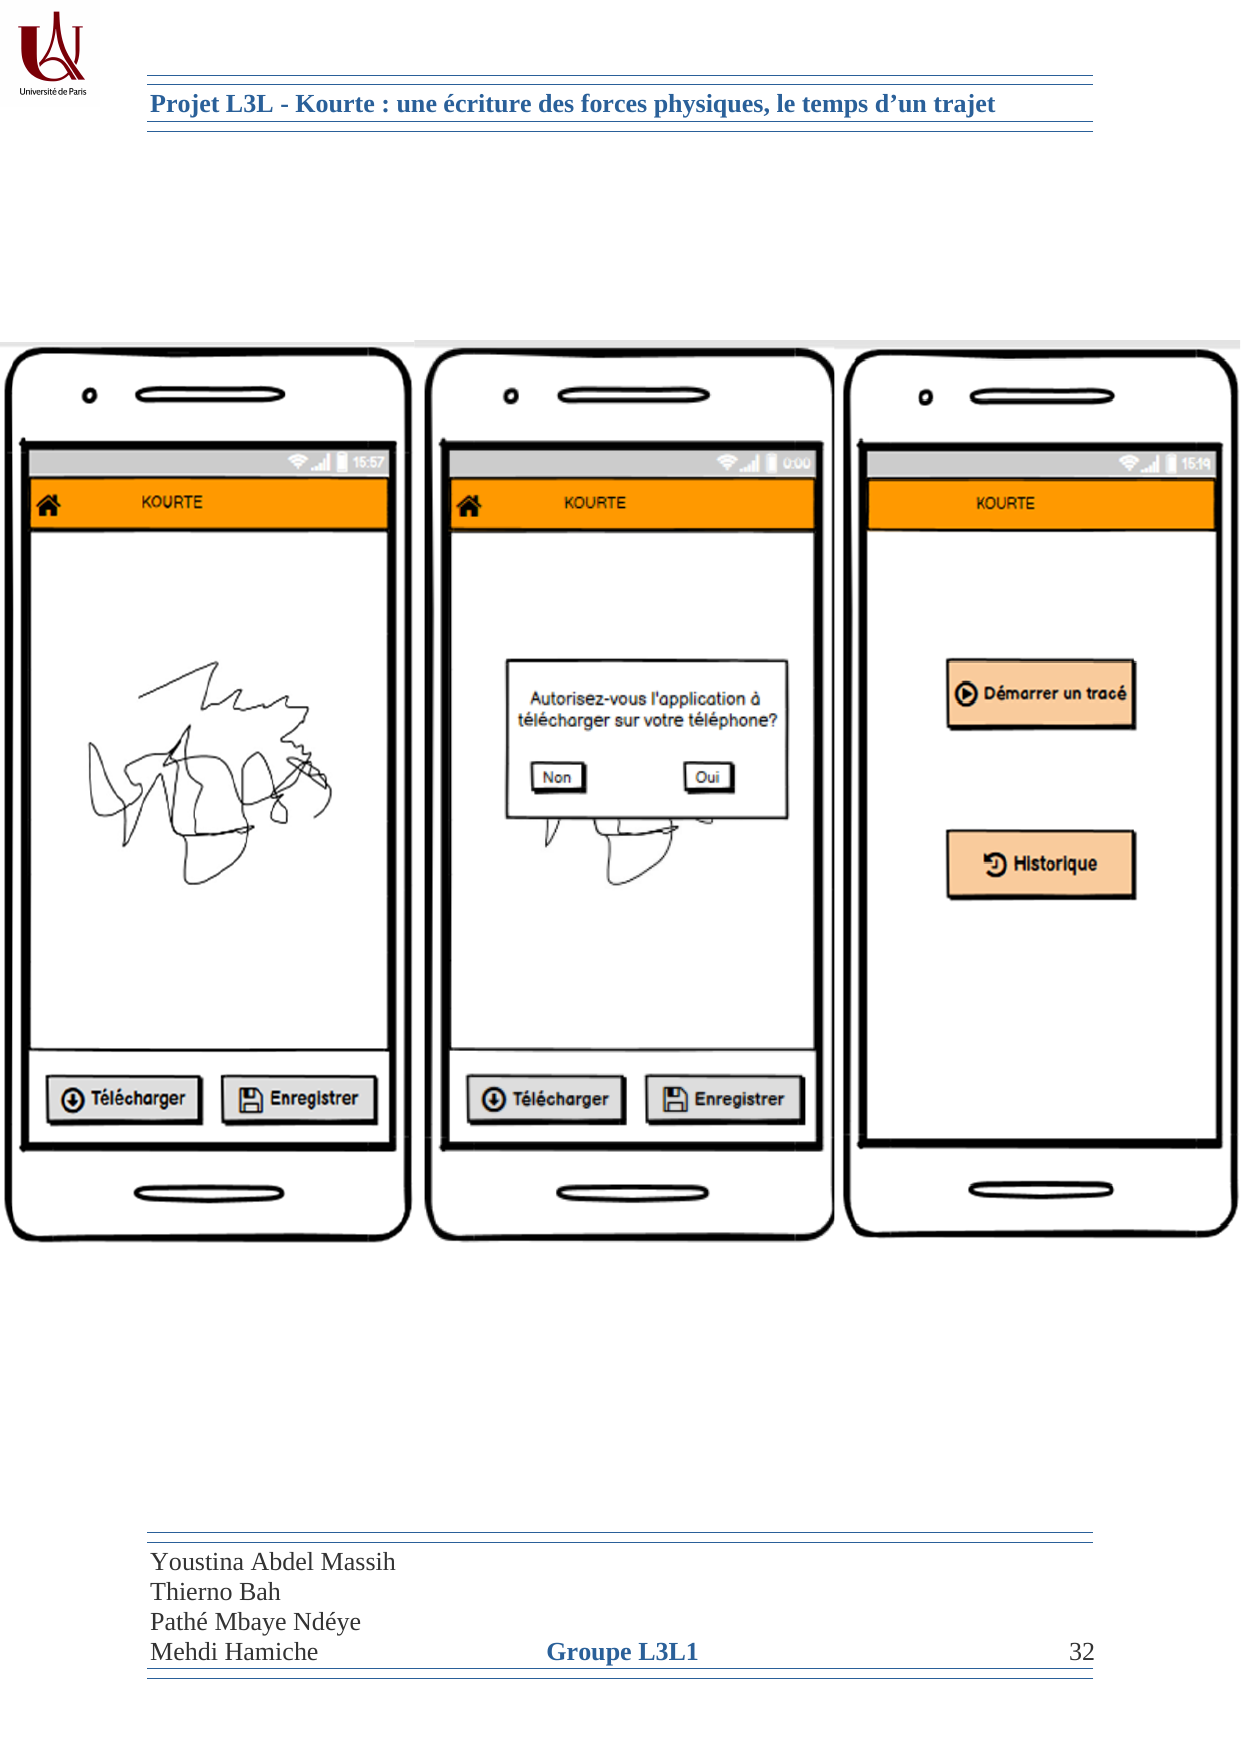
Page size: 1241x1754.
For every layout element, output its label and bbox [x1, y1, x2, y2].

picture [0, 0, 101, 107]
picture [0, 340, 1241, 1256]
